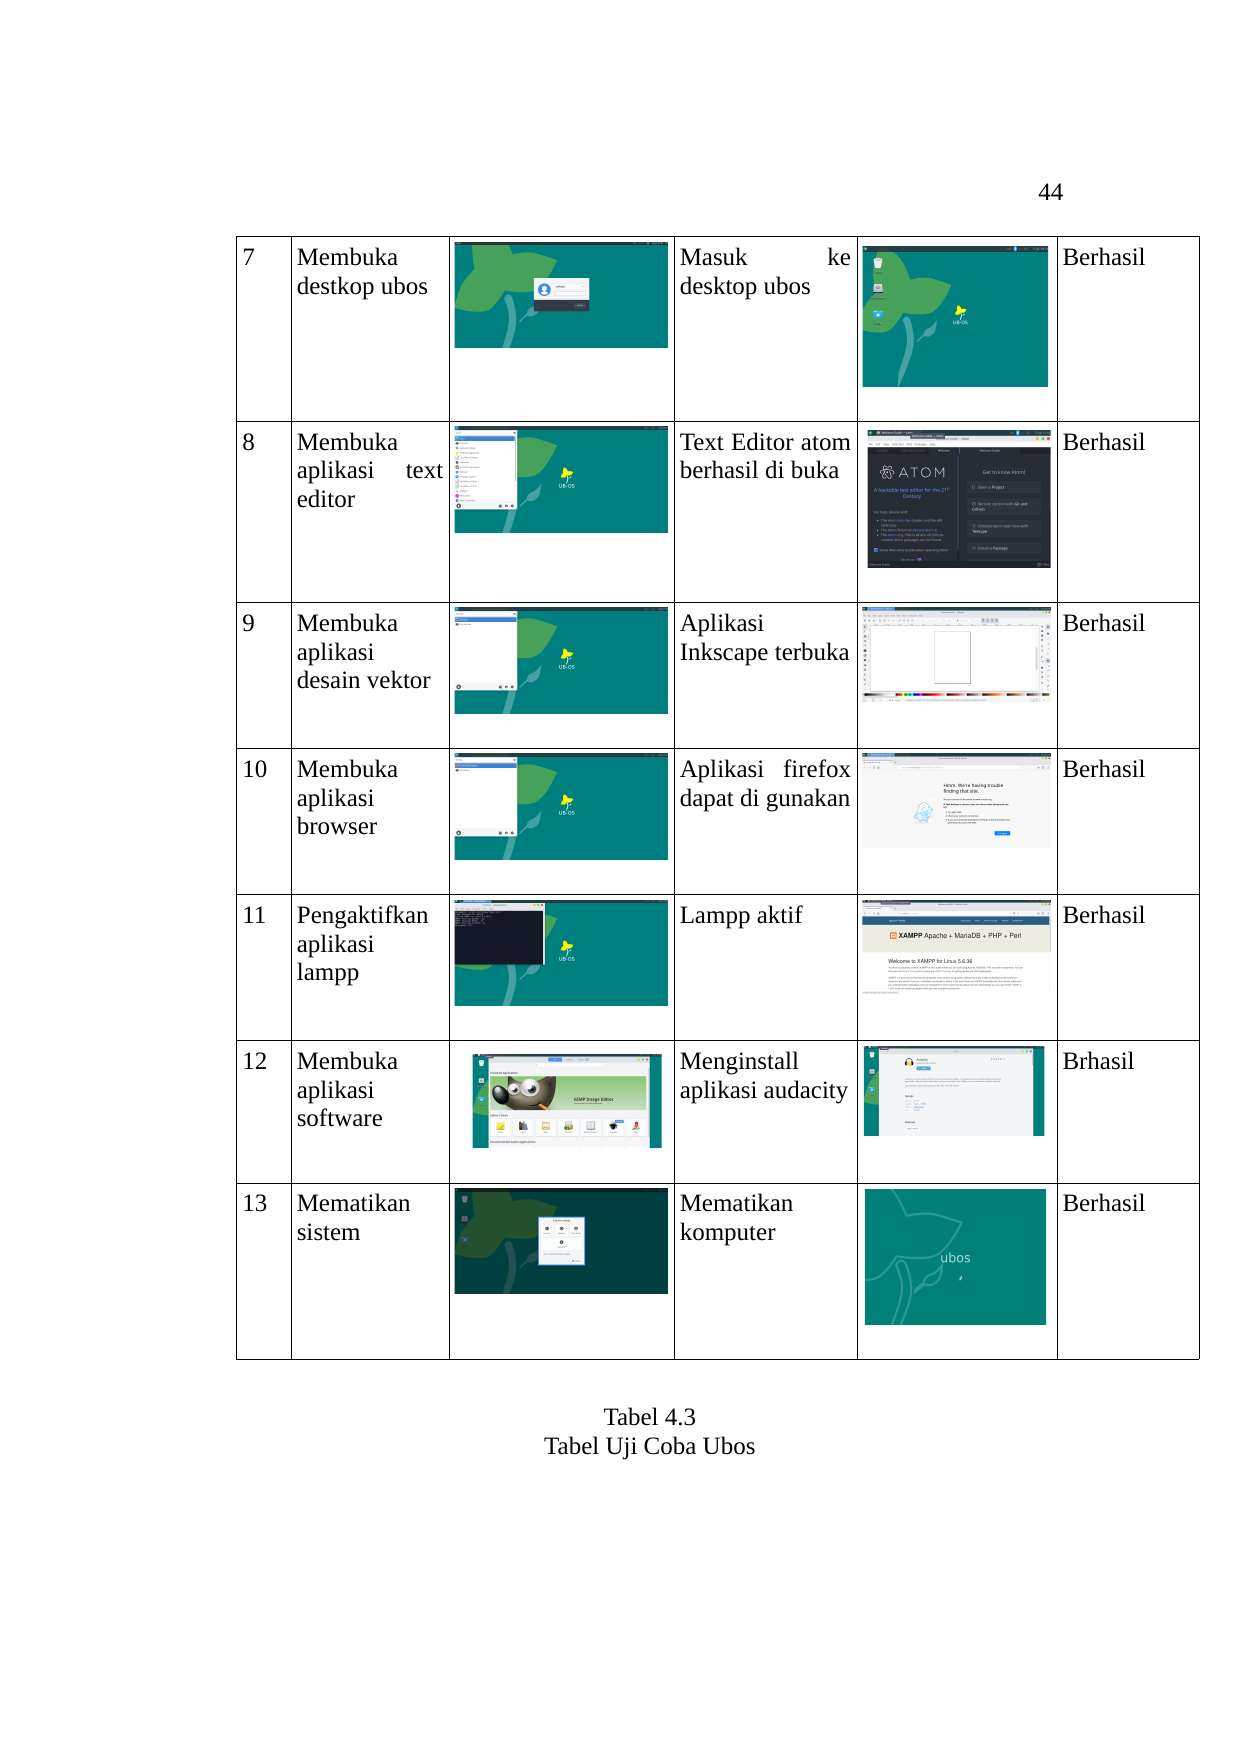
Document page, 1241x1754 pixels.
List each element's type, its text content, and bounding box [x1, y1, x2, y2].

table_cell Berhasil [1058, 237, 1199, 421]
picture [864, 1189, 1047, 1325]
table_cell [450, 1041, 674, 1182]
picture [862, 607, 1051, 702]
table_cell [450, 749, 674, 894]
table_cell Lampp aktif [675, 895, 857, 1040]
table_cell [450, 1184, 674, 1359]
picture [863, 1046, 1045, 1136]
table_cell 13 [237, 1184, 291, 1359]
table_cell [450, 895, 674, 1040]
table_cell Membuka aplikasi software [292, 1041, 449, 1182]
picture [454, 1188, 668, 1294]
table_cell Berhasil [1058, 603, 1199, 748]
picture [454, 426, 668, 533]
table_cell [450, 422, 674, 602]
table_cell Aplikasi firefox dapat di gunakan [675, 749, 857, 894]
picture [454, 607, 668, 714]
text Tabel 4.3 [236, 1402, 1063, 1431]
table_cell 11 [237, 895, 291, 1040]
picture [862, 246, 1049, 387]
table_cell [858, 237, 1057, 421]
table_cell Membuka aplikasi desain vektor [292, 603, 449, 748]
table_cell Berhasil [1058, 749, 1199, 894]
table_cell [858, 895, 1057, 1040]
table_cell [858, 749, 1057, 894]
table_cell [858, 1041, 1057, 1182]
table_cell [450, 237, 674, 421]
table_cell Berhasil [1058, 895, 1199, 1040]
table_cell Berhasil [1058, 422, 1199, 602]
table_cell Mematikan sistem [292, 1184, 449, 1359]
picture [472, 1054, 662, 1148]
table_cell Text Editor atom berhasil di buka [675, 422, 857, 602]
table_cell Menginstall aplikasi audacity [675, 1041, 857, 1182]
picture [454, 242, 668, 348]
table_cell Pengaktifkan aplikasi lampp [292, 895, 449, 1040]
table_cell Membuka aplikasi browser [292, 749, 449, 894]
table_cell [450, 603, 674, 748]
table_cell Aplikasi Inkscape terbuka [675, 603, 857, 748]
picture [867, 430, 1051, 568]
table_cell Membuka aplikasi text editor [292, 422, 449, 602]
table_cell 8 [237, 422, 291, 602]
table_cell Masuk ke desktop ubos [675, 237, 857, 421]
table_cell Brhasil [1058, 1041, 1199, 1182]
picture [862, 753, 1051, 848]
table_cell 7 [237, 237, 291, 421]
table_cell [858, 422, 1057, 602]
picture [454, 900, 668, 1006]
text Tabel Uji Coba Ubos [236, 1431, 1063, 1460]
table_cell [858, 603, 1057, 748]
table_cell Berhasil [1058, 1184, 1199, 1359]
table_cell 9 [237, 603, 291, 748]
table_cell Mematikan komputer [675, 1184, 857, 1359]
table_cell [858, 1184, 1057, 1359]
table_cell 12 [237, 1041, 291, 1182]
table_cell Membuka destkop ubos [292, 237, 449, 421]
picture [862, 900, 1051, 994]
picture [454, 753, 668, 860]
table_cell 10 [237, 749, 291, 894]
